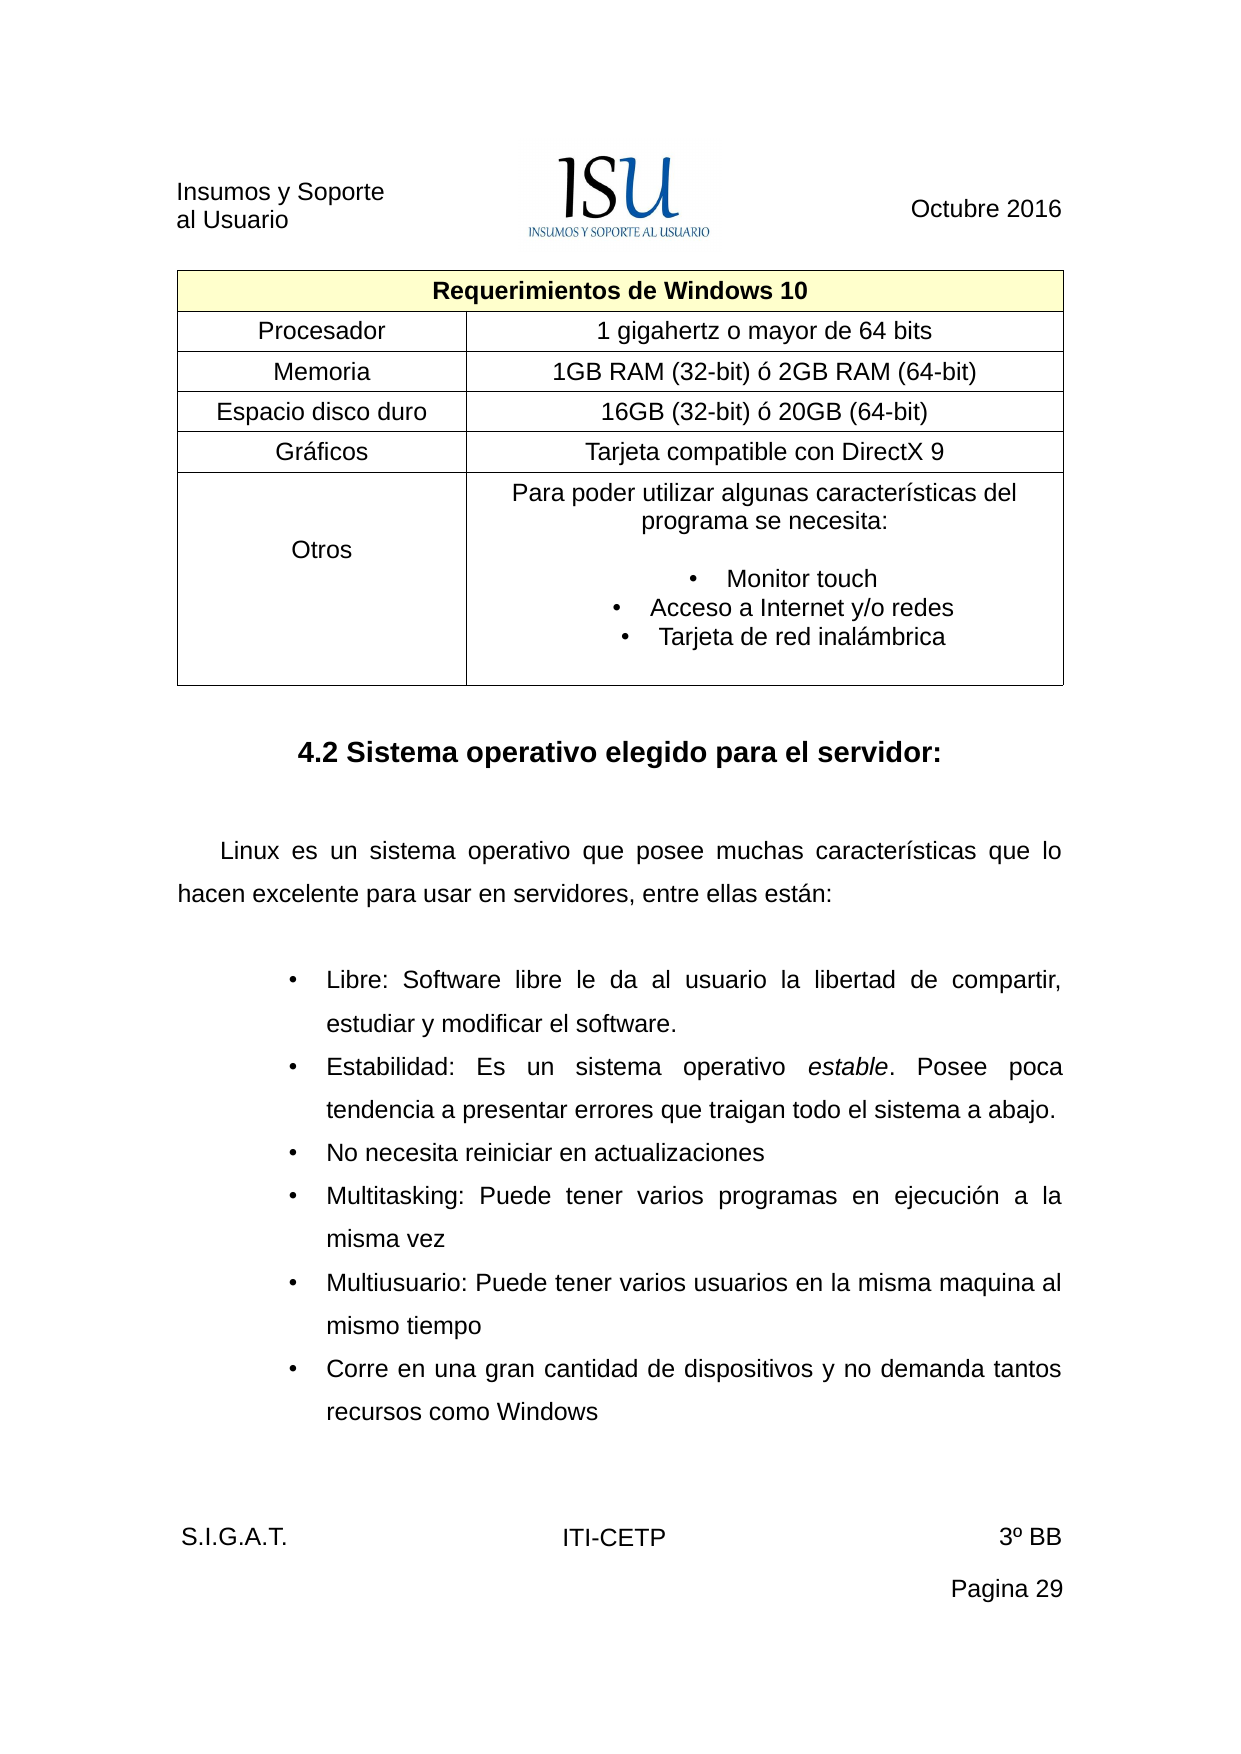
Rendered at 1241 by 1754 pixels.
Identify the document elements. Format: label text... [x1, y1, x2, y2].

list Multitasking: Puede tener varios programas en ejecución a la misma vez [288, 1181, 1063, 1253]
table_cell Memoria [178, 352, 466, 391]
picture [517, 138, 723, 252]
table_cell 1 gigahertz o mayor de 64 bits [467, 312, 1063, 351]
table_cell Espacio disco duro [178, 392, 466, 431]
list Libre: Software libre le da al usuario la libertad de compartir, estudiar y modificar el software. [288, 965, 1063, 1037]
list Multiusuario: Puede tener varios usuarios en la misma maquina al mismo tiempo [288, 1268, 1063, 1339]
table_cell Para poder utilizar algunas características del programa se necesita: Monitor touch Acceso a Internet y/o redes Tarjeta de red inalámbrica [467, 473, 1063, 685]
text 4.2 Sistema operativo elegido para el servidor: [177, 735, 1063, 769]
text Linux es un sistema operativo que posee muchas características que lo hacen excelente para usar en servidores, entre ellas están: [177, 836, 1063, 908]
table_cell 16GB (32-bit) ó 20GB (64-bit) [467, 392, 1063, 431]
table_header Requerimientos de Windows 10 [178, 271, 1063, 311]
list No necesita reiniciar en actualizaciones [288, 1138, 1063, 1167]
list Estabilidad: Es un sistema operativo estable. Posee poca tendencia a presentar errores que traigan todo el sistema a abajo. [288, 1052, 1063, 1124]
table_cell 1GB RAM (32-bit) ó 2GB RAM (64-bit) [467, 352, 1063, 391]
table_cell Otros [178, 473, 466, 685]
table_cell Gráficos [178, 432, 466, 472]
list Corre en una gran cantidad de dispositivos y no demanda tantos recursos como Windows [288, 1354, 1063, 1426]
table_cell Tarjeta compatible con DirectX 9 [467, 432, 1063, 472]
table_cell Procesador [178, 312, 466, 351]
